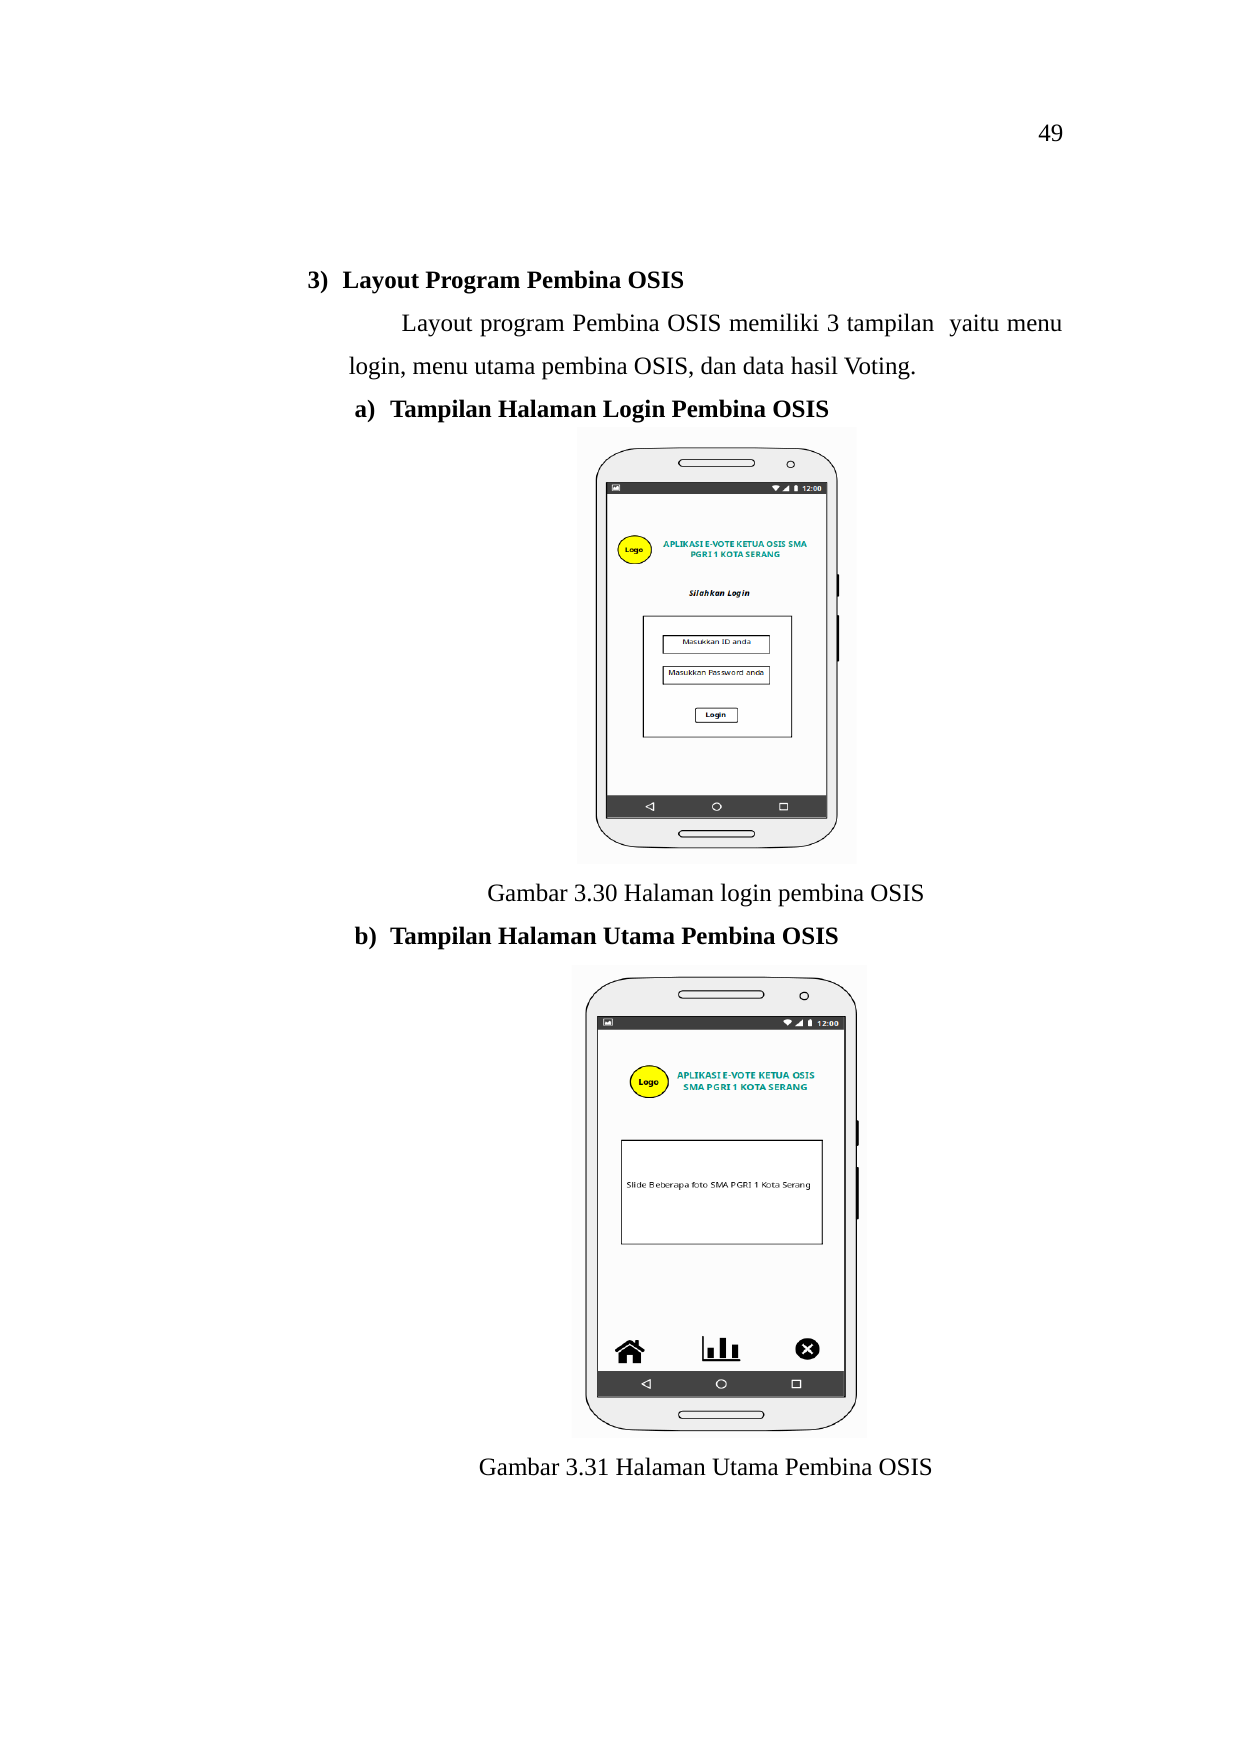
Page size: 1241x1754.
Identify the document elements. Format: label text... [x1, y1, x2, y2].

list Tampilan Halaman Utama Pembina OSIS [354, 921, 1063, 950]
picture [571, 965, 867, 1438]
list Gambar 3.30 Halaman login pembina OSIS [159, 437, 1063, 907]
list Layout Program Pembina OSIS [301, 265, 1063, 294]
picture [576, 427, 857, 864]
list Gambar 3.31 Halaman Utama Pembina OSIS [159, 964, 1063, 1480]
list Tampilan Halaman Login Pembina OSIS [354, 394, 1063, 423]
list Layout program Pembina OSIS memiliki 3 tampilan yaitu menu login, menu utama pembina OSIS, dan data hasil Voting. [159, 308, 1063, 380]
